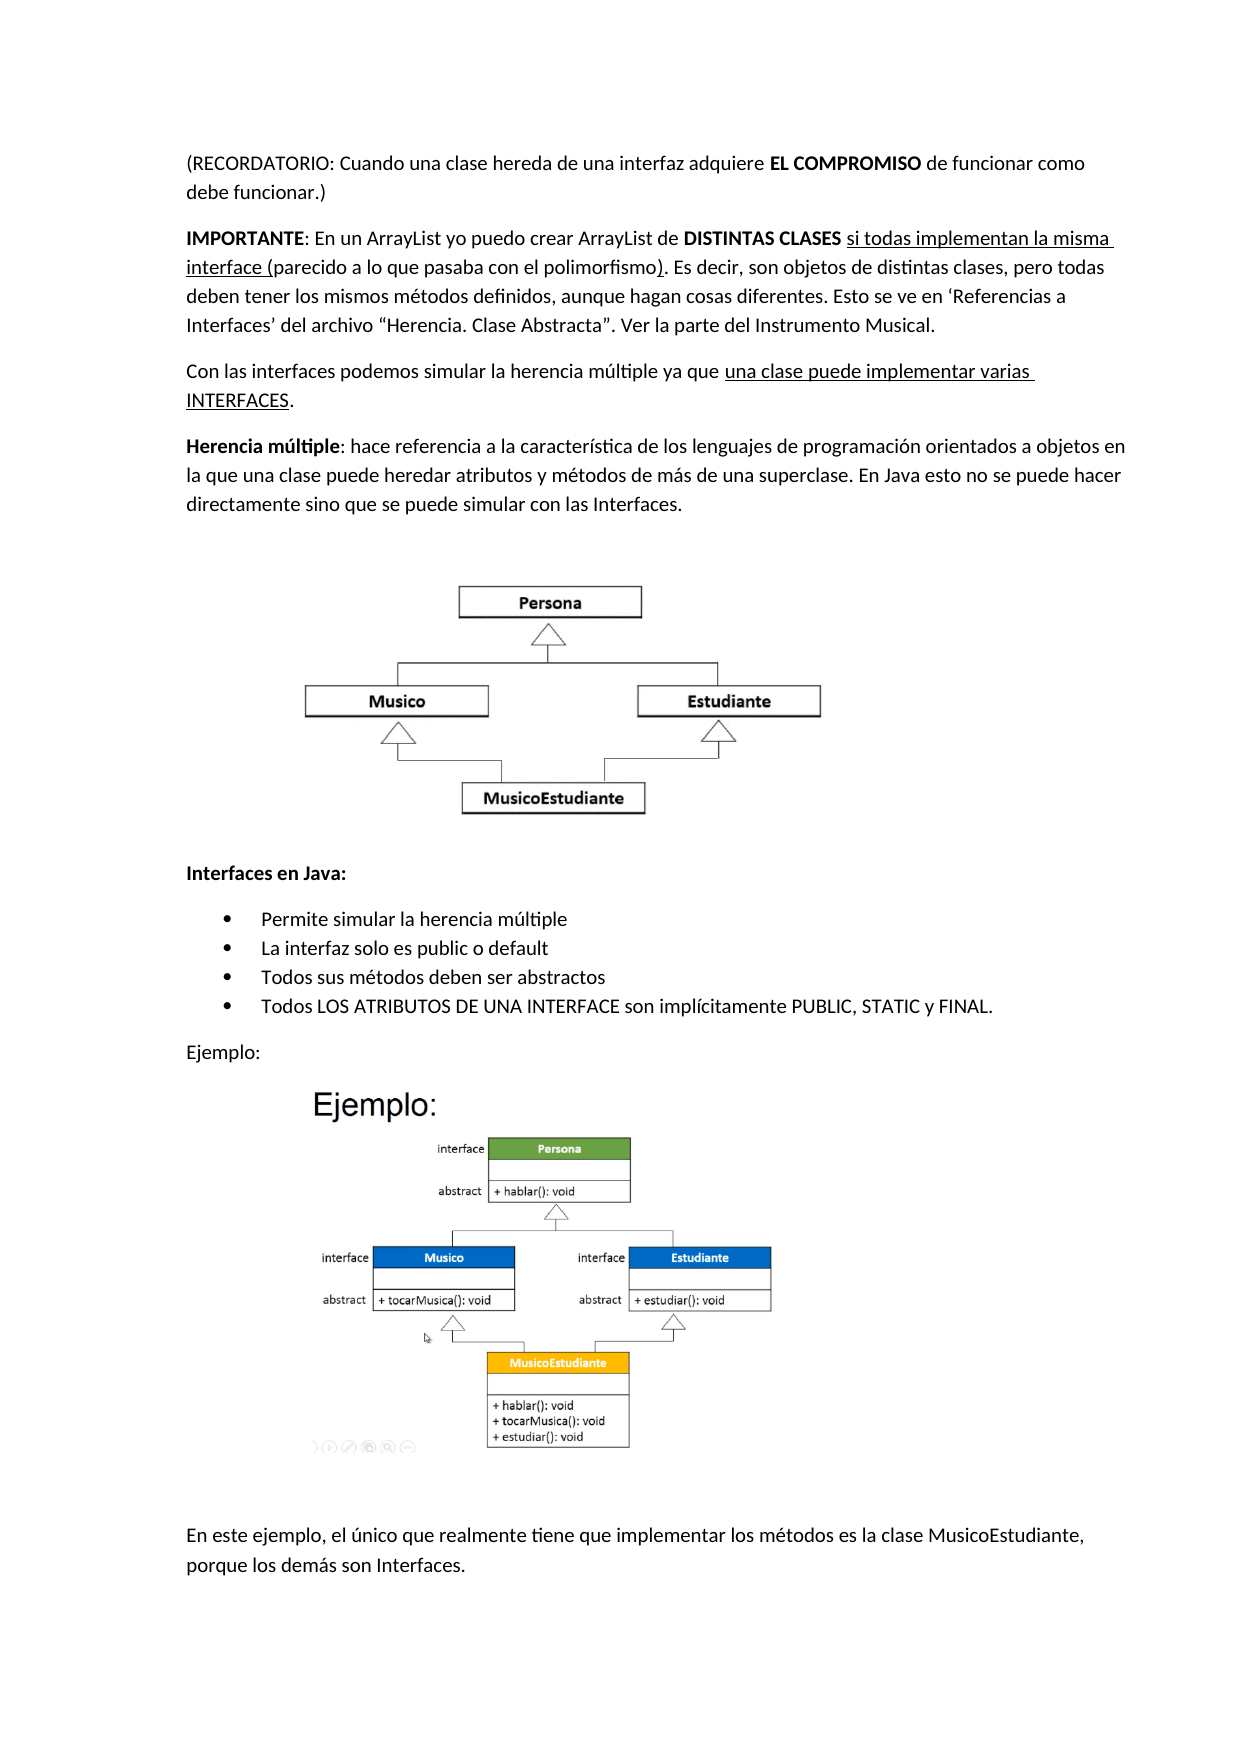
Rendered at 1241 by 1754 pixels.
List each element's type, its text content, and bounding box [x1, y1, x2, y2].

text Herencia múltiple: hace referencia a la característica de los lenguajes de programación orientados a objetos en la que una clase puede heredar atributos y métodos de más de una superclase. En Java esto no se puede hacer directamente sino que se puede simular con las Interfaces. [186, 433, 1128, 517]
list Permite simular la herencia múltiple [224, 906, 1128, 931]
text En este ejemplo, el único que realmente tiene que implementar los métodos es la clase MusicoEstudiante, porque los demás son Interfaces. [186, 1523, 1128, 1577]
list Todos sus métodos deben ser abstractos [224, 964, 1128, 989]
text IMPORTANTE: En un ArrayList yo puedo crear ArrayList de DISTINTAS CLASES si todas implementan la misma interface (parecido a lo que pasaba con el polimorfismo). Es decir, son objetos de distintas clases, pero todas deben tener los mismos métodos definidos, aunque hagan cosas diferentes. Esto se ve en ‘Referencias a Interfaces’ del archivo “Herencia. Clase Abstracta”. Ver la parte del Instrumento Musical. [186, 225, 1128, 338]
text Con las interfaces podemos simular la herencia múltiple ya que una clase puede implementar varias INTERFACES. [186, 358, 1128, 413]
list Todos LOS ATRIBUTOS DE UNA INTERFACE son implícitamente PUBLIC, STATIC y FINAL. [224, 993, 1128, 1019]
picture [265, 563, 851, 836]
text Interfaces en Java: [186, 583, 1128, 885]
list La interfaz solo es public o default [224, 935, 1128, 960]
text (RECORDATORIO: Cuando una clase hereda de una interfaz adquiere EL COMPROMISO de funcionar como debe funcionar.) [186, 150, 1128, 204]
text Ejemplo: [112, 1039, 1128, 1064]
picture [312, 1080, 784, 1453]
